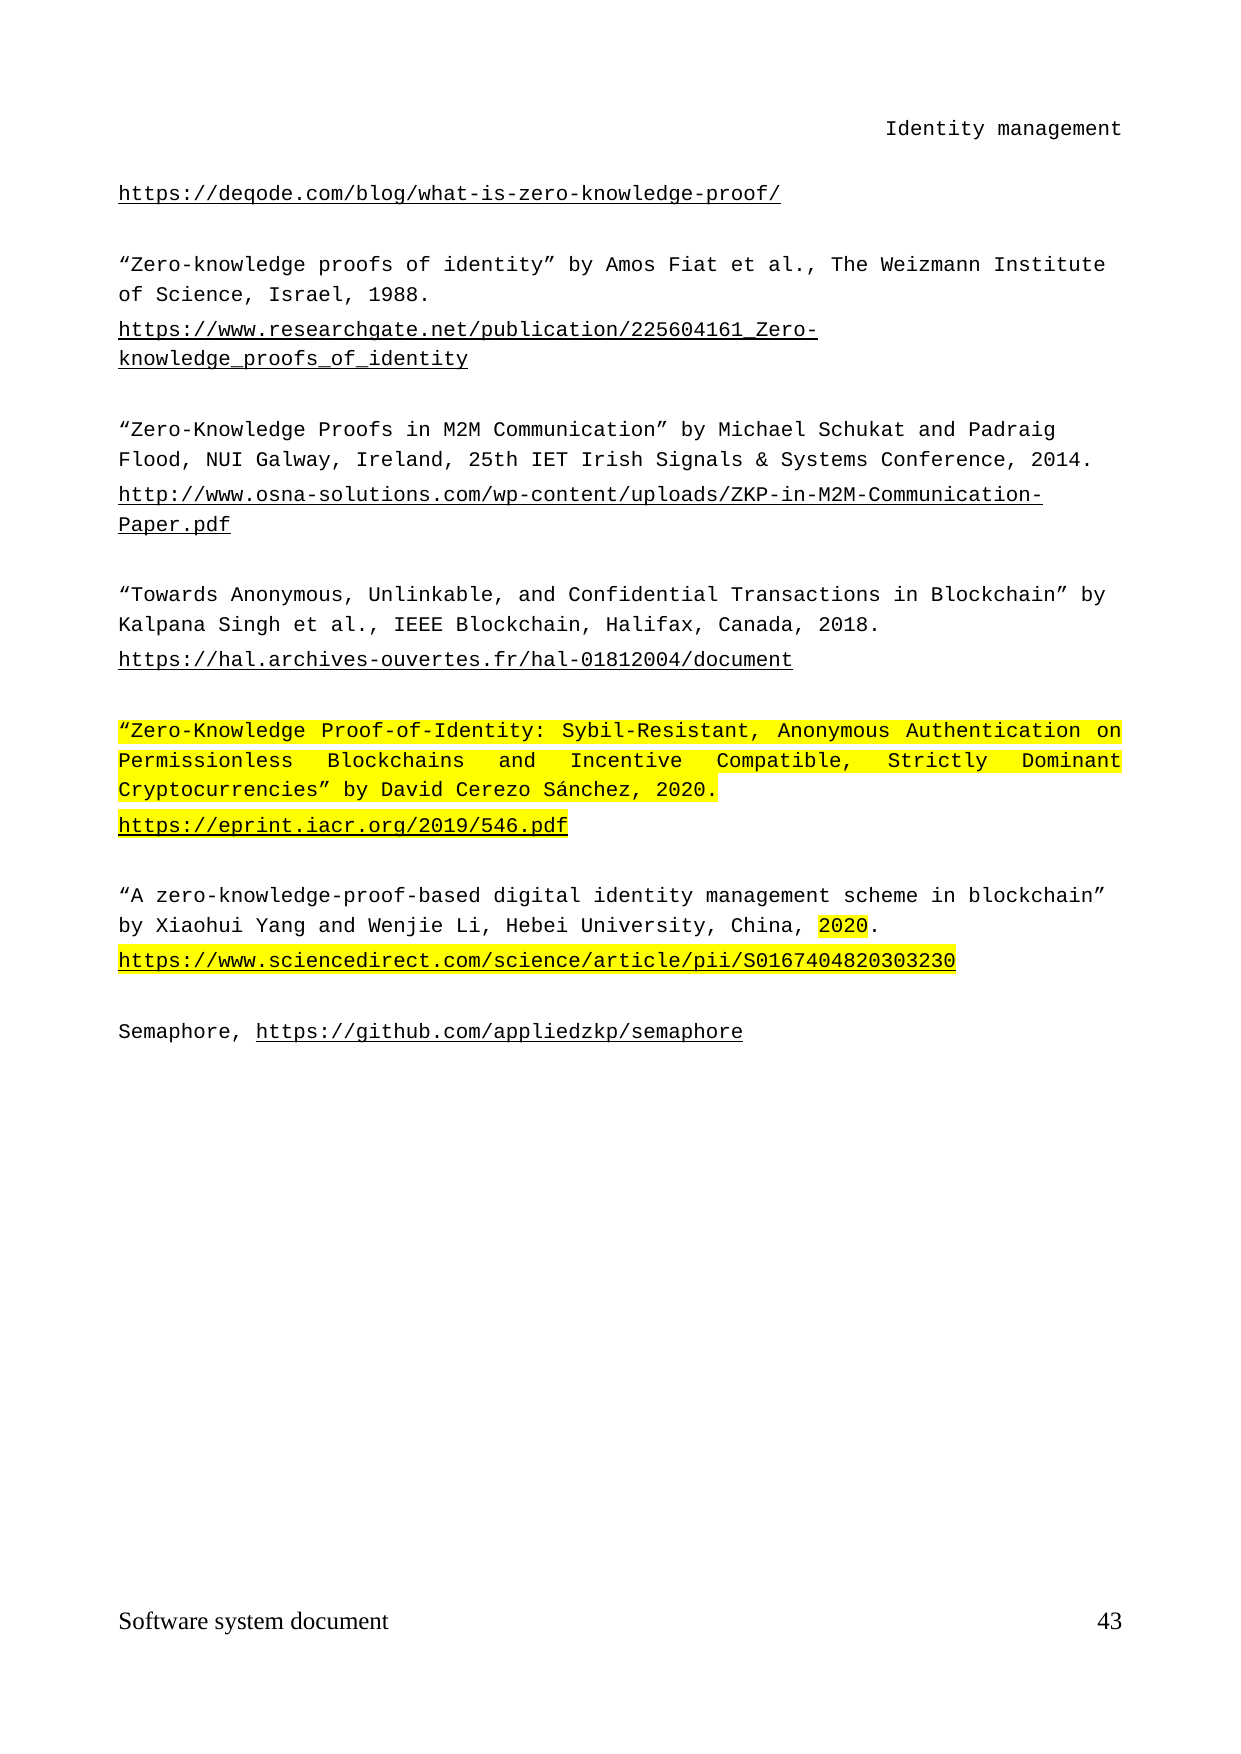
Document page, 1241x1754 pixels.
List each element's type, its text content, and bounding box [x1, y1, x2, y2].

text “Towards Anonymous, Unlinkable, and Confidential Transactions in Blockchain” by Kalpana Singh et al., IEEE Blockchain, Halifax, Canada, 2018. [118, 578, 1122, 637]
text https://www.sciencedirect.com/science/article/pii/S0167404820303230 [118, 944, 1122, 974]
text “Zero-Knowledge Proof-of-Identity: Sybil-Resistant, Anonymous Authentication on Permissionless Blockchains and Incentive Compatible, Strictly Dominant Cryptocurrencies” by David Cerezo Sánchez, 2020. [118, 714, 1122, 802]
text “A zero-knowledge-proof-based digital identity management scheme in blockchain” by Xiaohui Yang and Wenjie Li, Hebei University, China, 2020. [118, 879, 1122, 938]
text https://eprint.iacr.org/2019/546.pdf [118, 808, 1122, 838]
text Semaphore, https://github.com/appliedzkp/semaphore [118, 1015, 1122, 1044]
text https://hal.archives-ouvertes.fr/hal-01812004/document [118, 643, 1122, 673]
text http://www.osna-solutions.com/wp-content/uploads/ZKP-in-M2M-Communication-Paper.pdf [118, 478, 1122, 537]
text “Zero-knowledge proofs of identity” by Amos Fiat et al., The Weizmann Institute of Science, Israel, 1988. [118, 248, 1122, 307]
text “Zero-Knowledge Proofs in M2M Communication” by Michael Schukat and Padraig Flood, NUI Galway, Ireland, 25th IET Irish Signals & Systems Conference, 2014. [118, 413, 1122, 472]
text https://www.researchgate.net/publication/225604161_Zero-knowledge_proofs_of_identity [118, 313, 1122, 372]
text https://deqode.com/blog/what-is-zero-knowledge-proof/ [118, 177, 1122, 207]
